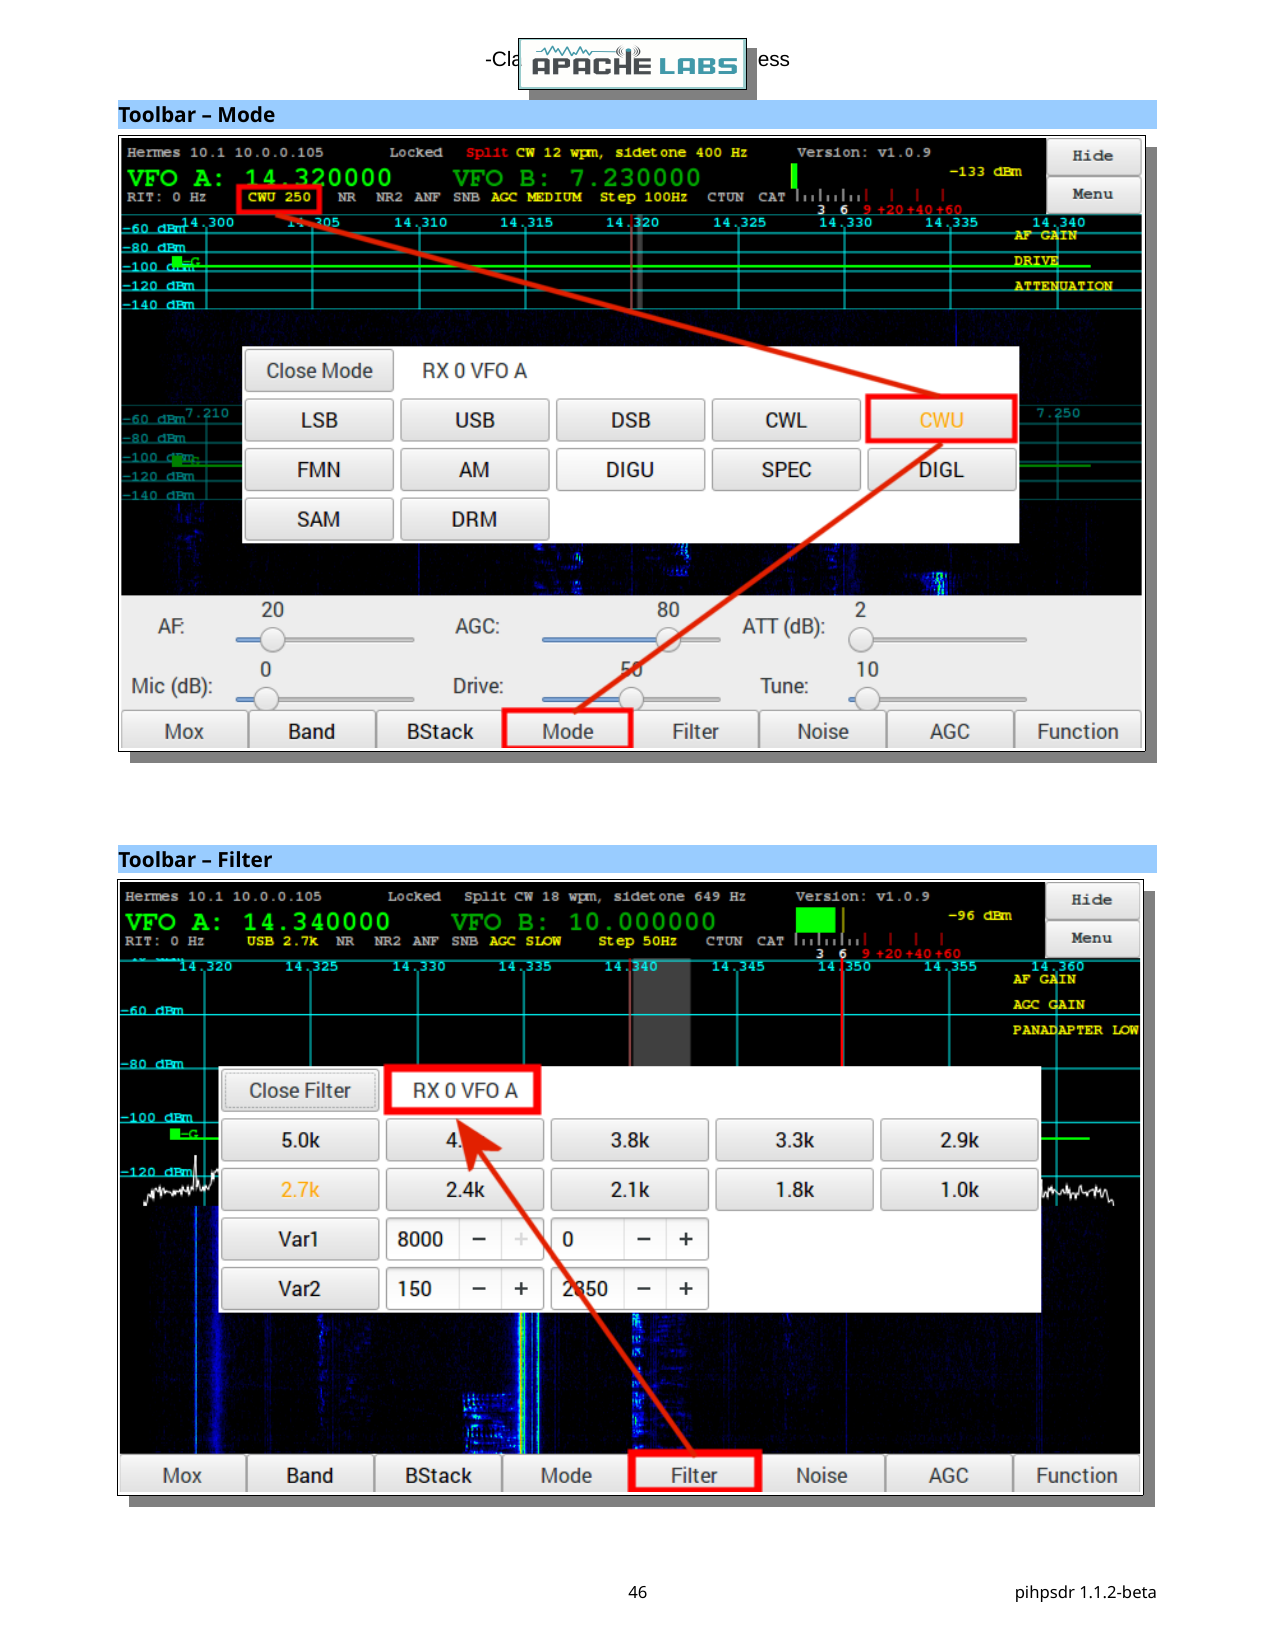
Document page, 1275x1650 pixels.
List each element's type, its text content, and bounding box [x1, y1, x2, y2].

picture [521, 40, 744, 87]
subtitle Toolbar – Filter [118, 845, 1157, 873]
picture [121, 138, 1142, 748]
picture [119, 882, 1141, 1492]
